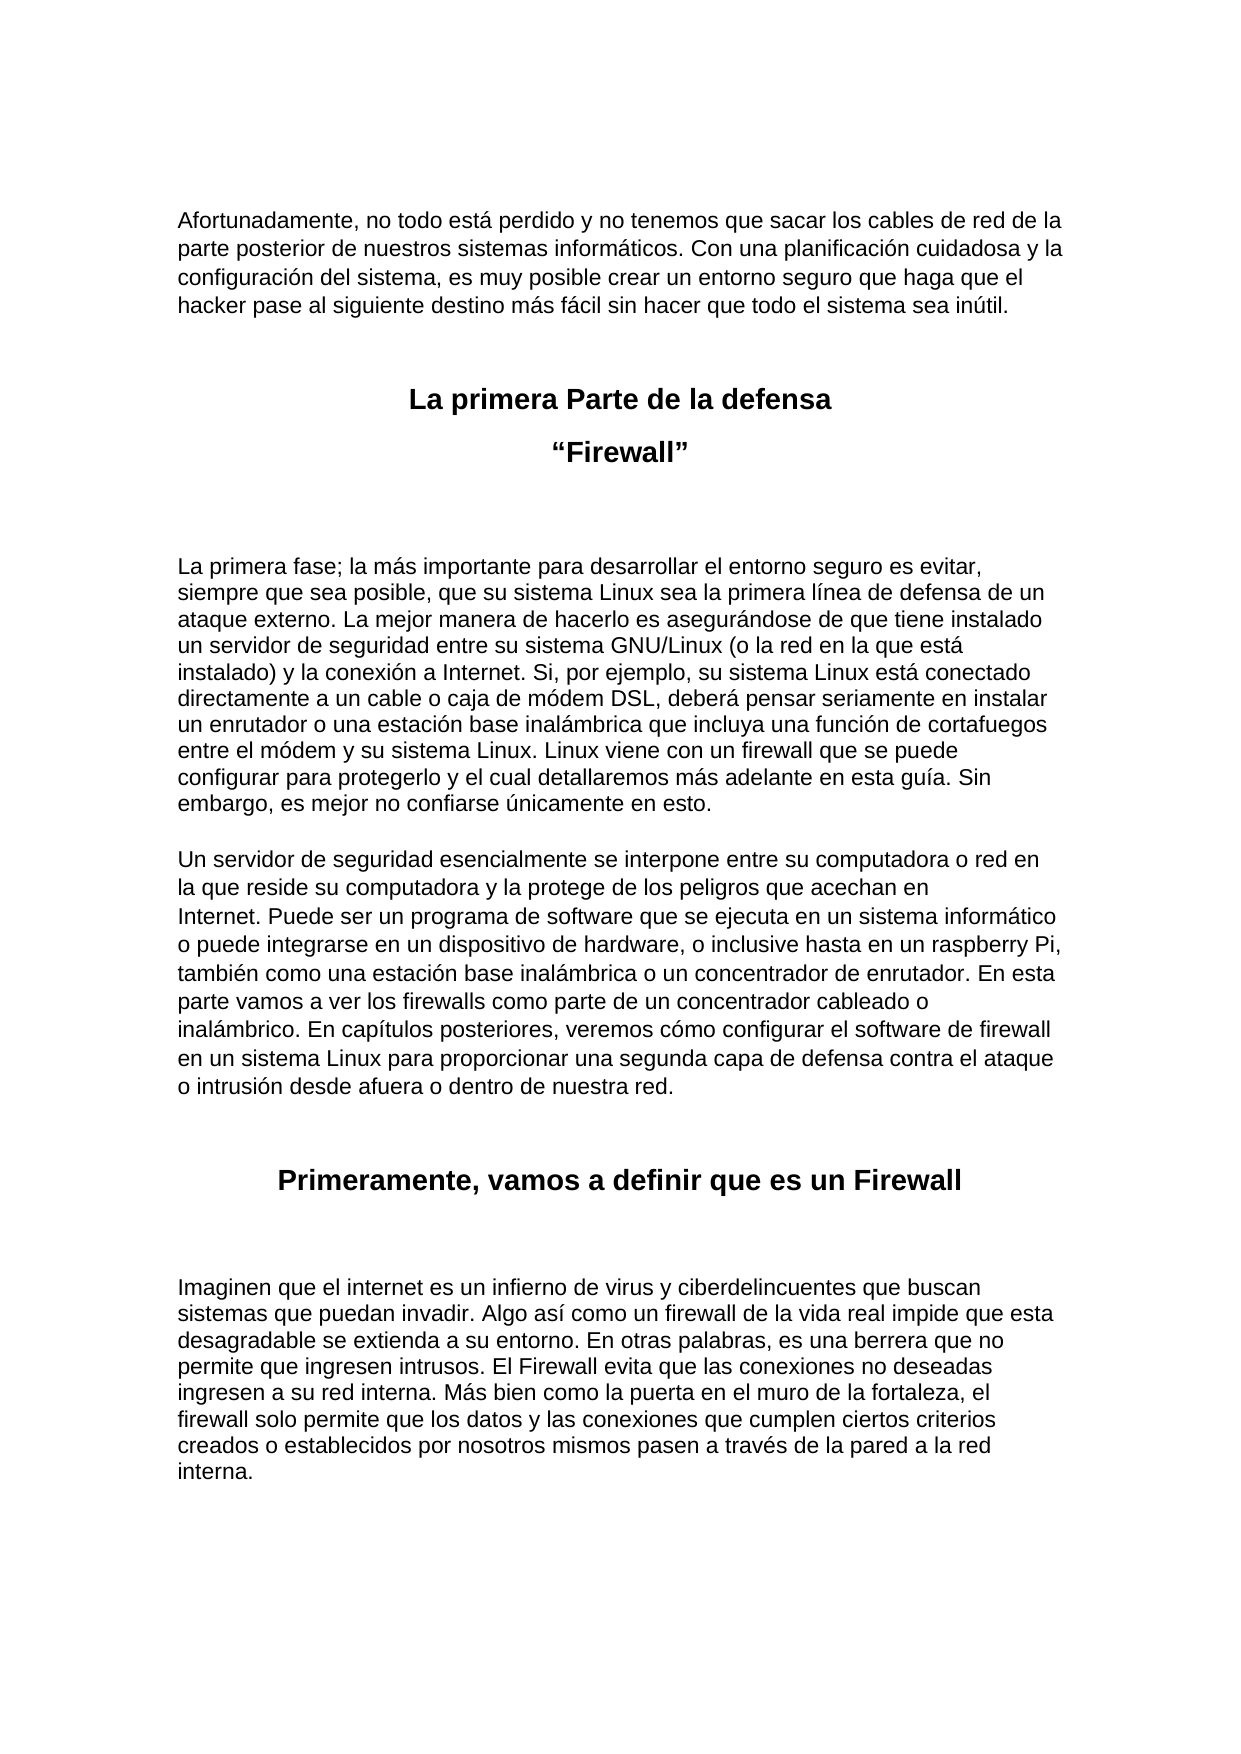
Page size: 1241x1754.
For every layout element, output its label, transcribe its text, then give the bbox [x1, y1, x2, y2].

text “Firewall” [177, 435, 1063, 468]
text Afortunadamente, no todo está perdido y no tenemos que sacar los cables de red de la parte posterior de nuestros sistemas informáticos. Con una planificación cuidadosa y la configuración del sistema, es muy posible crear un entorno seguro que haga que el hacker pase al siguiente destino más fácil sin hacer que todo el sistema sea inútil. [177, 207, 1063, 318]
text Un servidor de seguridad esencialmente se interpone entre su computadora o red en la que reside su computadora y la protege de los peligros que acechan en Internet. Puede ser un programa de software que se ejecuta en un sistema informático o puede integrarse en un dispositivo de hardware, o inclusive hasta en un raspberry Pi, también como una estación base inalámbrica o un concentrador de enrutador. En esta parte vamos a ver los firewalls como parte de un concentrador cableado o inalámbrico. En capítulos posteriores, veremos cómo configurar el software de firewall en un sistema Linux para proporcionar una segunda capa de defensa contra el ataque o intrusión desde afuera o dentro de nuestra red. [177, 846, 1063, 1099]
text La primera Parte de la defensa [177, 382, 1063, 416]
text Imaginen que el internet es un infierno de virus y ciberdelincuentes que buscan sistemas que puedan invadir. Algo así como un firewall de la vida real impide que esta desagradable se extienda a su entorno. En otras palabras, es una berrera que no permite que ingresen intrusos. El Firewall evita que las conexiones no deseadas ingresen a su red interna. Más bien como la puerta en el muro de la fortaleza, el firewall solo permite que los datos y las conexiones que cumplen ciertos criterios creados o establecidos por nosotros mismos pasen a través de la pared a la red interna. [177, 1274, 1063, 1485]
text Primeramente, vamos a definir que es un Firewall [177, 1163, 1063, 1197]
text La primera fase; la más importante para desarrollar el entorno seguro es evitar, siempre que sea posible, que su sistema Linux sea la primera línea de defensa de un ataque externo. La mejor manera de hacerlo es asegurándose de que tiene instalado un servidor de seguridad entre su sistema GNU/Linux (o la red en la que está instalado) y la conexión a Internet. Si, por ejemplo, su sistema Linux está conectado directamente a un cable o caja de módem DSL, deberá pensar seriamente en instalar un enrutador o una estación base inalámbrica que incluya una función de cortafuegos entre el módem y su sistema Linux. Linux viene con un firewall que se puede configurar para protegerlo y el cual detallaremos más adelante en esta guía. Sin embargo, es mejor no confiarse únicamente en esto. [177, 553, 1063, 817]
